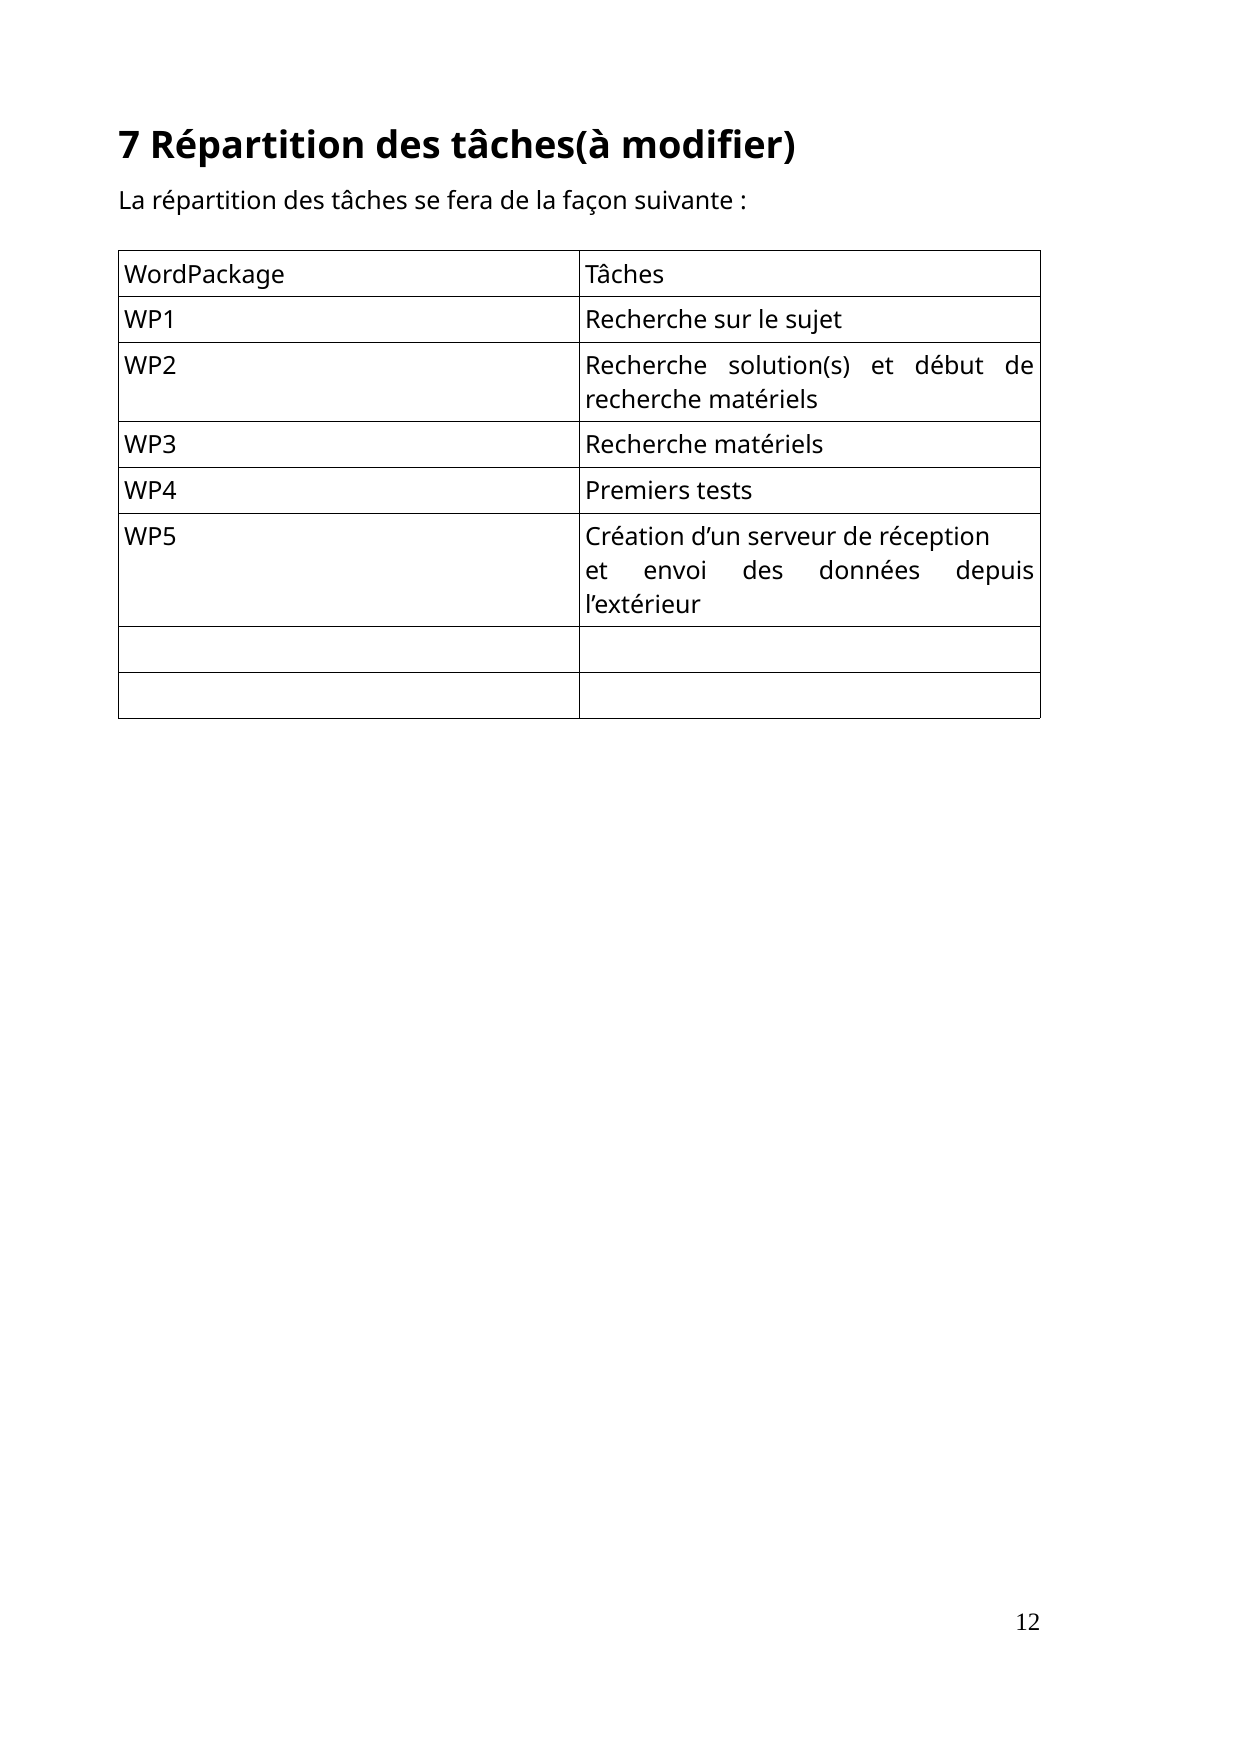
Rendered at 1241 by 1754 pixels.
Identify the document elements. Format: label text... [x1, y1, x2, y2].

table_cell Premiers tests [580, 468, 1040, 513]
table_cell [580, 673, 1040, 718]
table_cell WP5 [119, 514, 579, 626]
table_header WordPackage [119, 251, 579, 296]
table_cell WP4 [119, 468, 579, 513]
table_cell [119, 673, 579, 718]
text La répartition des tâches se fera de la façon suivante : [118, 182, 1040, 216]
subtitle 7 Répartition des tâches(à modifier) [118, 118, 1040, 170]
table_cell [119, 627, 579, 672]
table_cell Recherche matériels [580, 422, 1040, 467]
table_cell Recherche sur le sujet [580, 297, 1040, 342]
table_cell [580, 627, 1040, 672]
table_cell WP2 [119, 343, 579, 421]
table_cell WP3 [119, 422, 579, 467]
table_cell Recherche solution(s) et début de recherche matériels [580, 343, 1040, 421]
table_header Tâches [580, 251, 1040, 296]
table_cell Création d’un serveur de réception et envoi des données depuis l’extérieur [580, 514, 1040, 626]
table_cell WP1 [119, 297, 579, 342]
